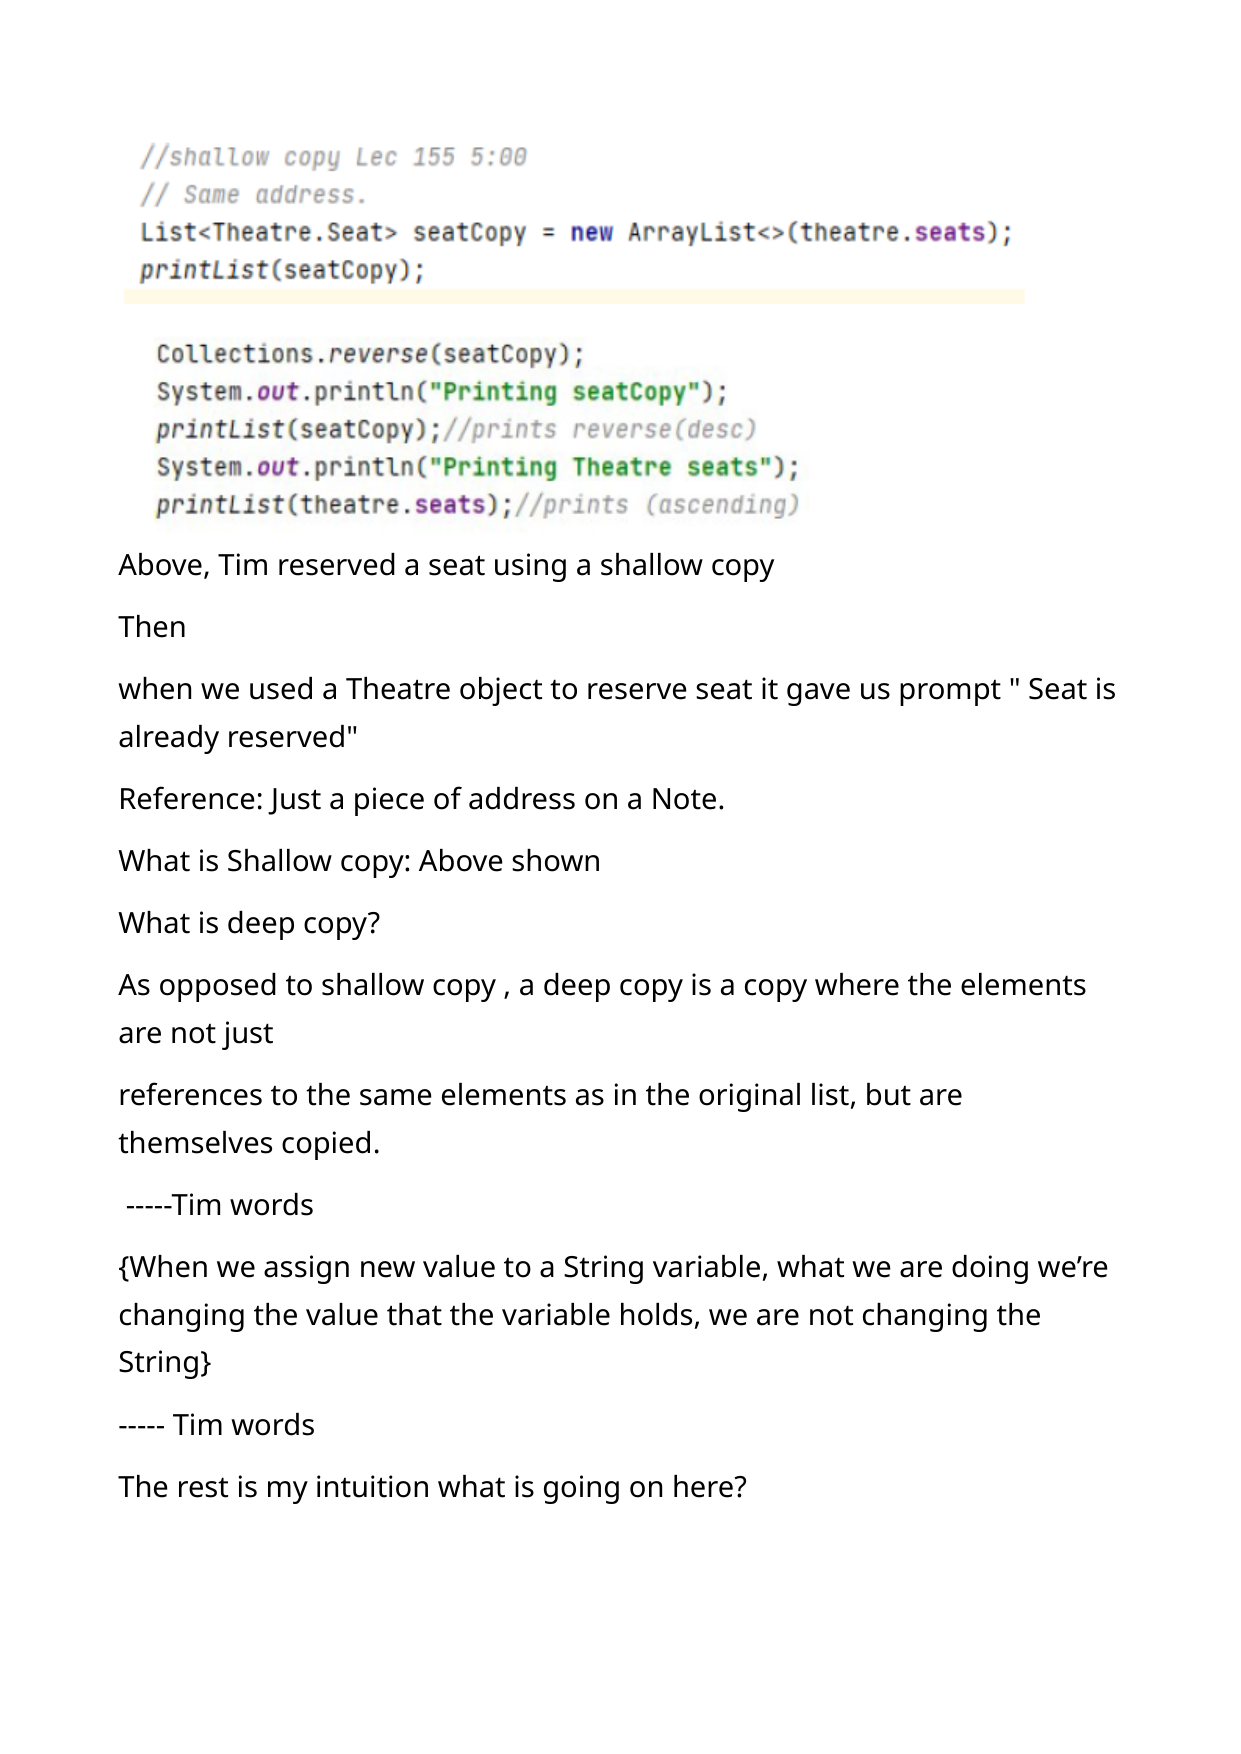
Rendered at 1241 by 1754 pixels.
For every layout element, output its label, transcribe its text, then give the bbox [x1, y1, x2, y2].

text -----Tim words [118, 1184, 1122, 1224]
text when we used a Theatre object to reserve seat it gave us prompt " Seat is already reserved" [118, 668, 1122, 756]
picture [118, 118, 1050, 536]
text Then [118, 606, 1122, 646]
text What is deep copy? [118, 902, 1122, 942]
text {When we assign new value to a String variable, what we are doing we’re changing the value that the variable holds, we are not changing the String} [118, 1246, 1122, 1381]
text Above, Tim reserved a seat using a shallow copy [118, 544, 1122, 583]
text The rest is my intuition what is going on here? [118, 1466, 1122, 1506]
text references to the same elements as in the original list, but are themselves copied. [118, 1074, 1122, 1162]
text What is Shallow copy: Above shown [118, 840, 1122, 880]
text ----- Tim words [118, 1404, 1122, 1443]
text Reference: Just a piece of address on a Note. [118, 778, 1122, 818]
text As opposed to shallow copy , a deep copy is a copy where the elements are not just [118, 964, 1122, 1052]
